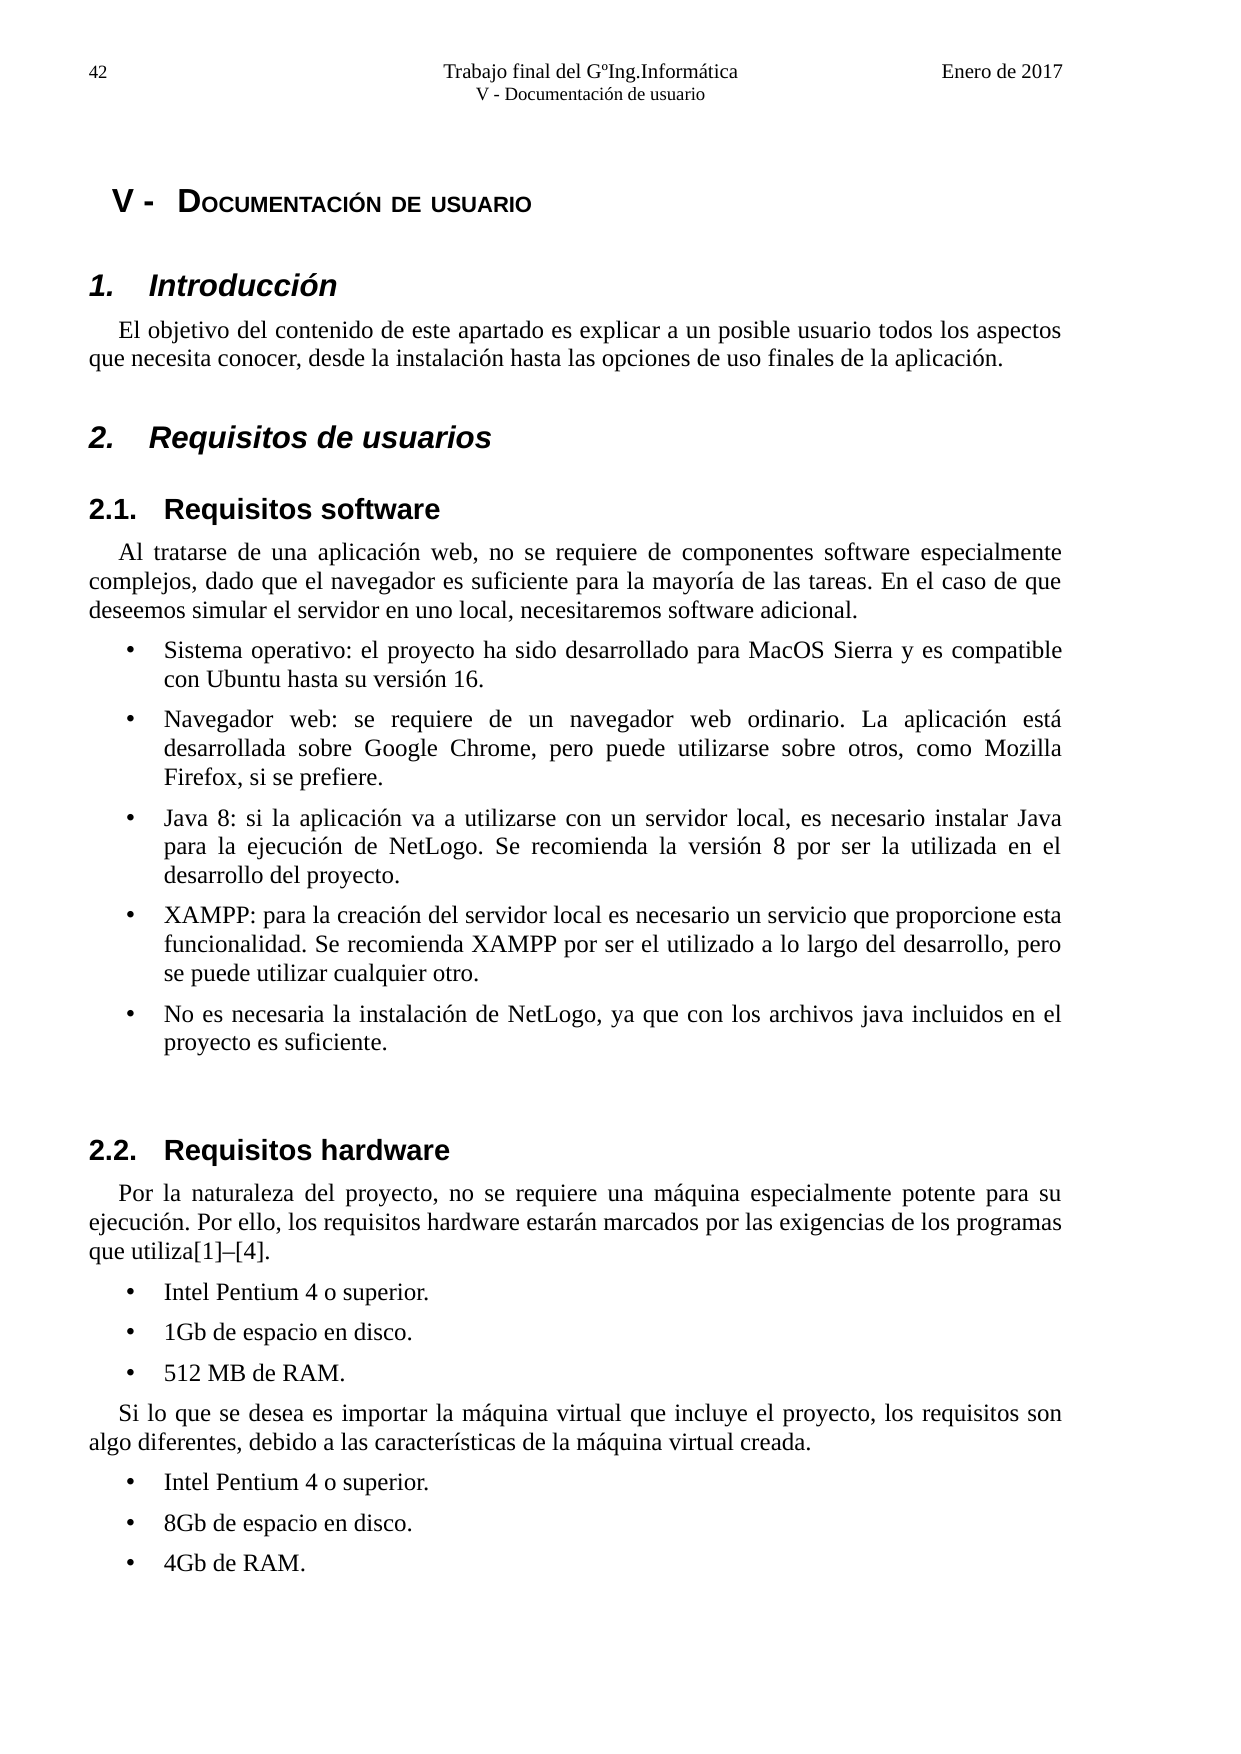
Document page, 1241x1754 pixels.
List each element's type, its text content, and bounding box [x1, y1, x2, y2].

subtitle Requisitos hardware [88, 1133, 1063, 1167]
list 512 MB de RAM. [126, 1358, 1063, 1386]
text Al tratarse de una aplicación web, no se requiere de componentes software especialmente complejos, dado que el navegador es suficiente para la mayoría de las tareas. En el caso de que deseemos simular el servidor en uno local, necesitaremos software adicional. [88, 537, 1063, 623]
subtitle Documentación de usuario [133, 181, 1063, 220]
list Java 8: si la aplicación va a utilizarse con un servidor local, es necesario instalar Java para la ejecución de NetLogo. Se recomienda la versión 8 por ser la utilizada en el desarrollo del proyecto. [126, 803, 1063, 889]
subtitle Requisitos de usuarios [88, 419, 1063, 455]
list 8Gb de espacio en disco. [126, 1508, 1063, 1537]
list No es necesaria la instalación de NetLogo, ya que con los archivos java incluidos en el proyecto es suficiente. [126, 999, 1063, 1056]
list XAMPP: para la creación del servidor local es necesario un servicio que proporcione esta funcionalidad. Se recomienda XAMPP por ser el utilizado a lo largo del desarrollo, pero se puede utilizar cualquier otro. [126, 901, 1063, 987]
list Sistema operativo: el proyecto ha sido desarrollado para MacOS Sierra y es compatible con Ubuntu hasta su versión 16. [126, 635, 1063, 693]
list Navegador web: se requiere de un navegador web ordinario. La aplicación está desarrollada sobre Google Chrome, pero puede utilizarse sobre otros, como Mozilla Firefox, si se prefiere. [126, 704, 1063, 791]
list Intel Pentium 4 o superior. [126, 1467, 1063, 1496]
text Por la naturaleza del proyecto, no se requiere una máquina especialmente potente para su ejecución. Por ello, los requisitos hardware estarán marcados por las exigencias de los programas que utiliza[1]–[4]⁠. [88, 1178, 1063, 1265]
text El objetivo del contenido de este apartado es explicar a un posible usuario todos los aspectos que necesita conocer, desde la instalación hasta las opciones de uso finales de la aplicación. [88, 315, 1063, 372]
subtitle Introducción [88, 267, 1063, 303]
list 4Gb de RAM. [126, 1548, 1063, 1577]
list 1Gb de espacio en disco. [126, 1317, 1063, 1346]
list Intel Pentium 4 o superior. [126, 1277, 1063, 1305]
subtitle Requisitos software [88, 492, 1063, 526]
text Si lo que se desea es importar la máquina virtual que incluye el proyecto, los requisitos son algo diferentes, debido a las características de la máquina virtual creada. [88, 1398, 1063, 1456]
